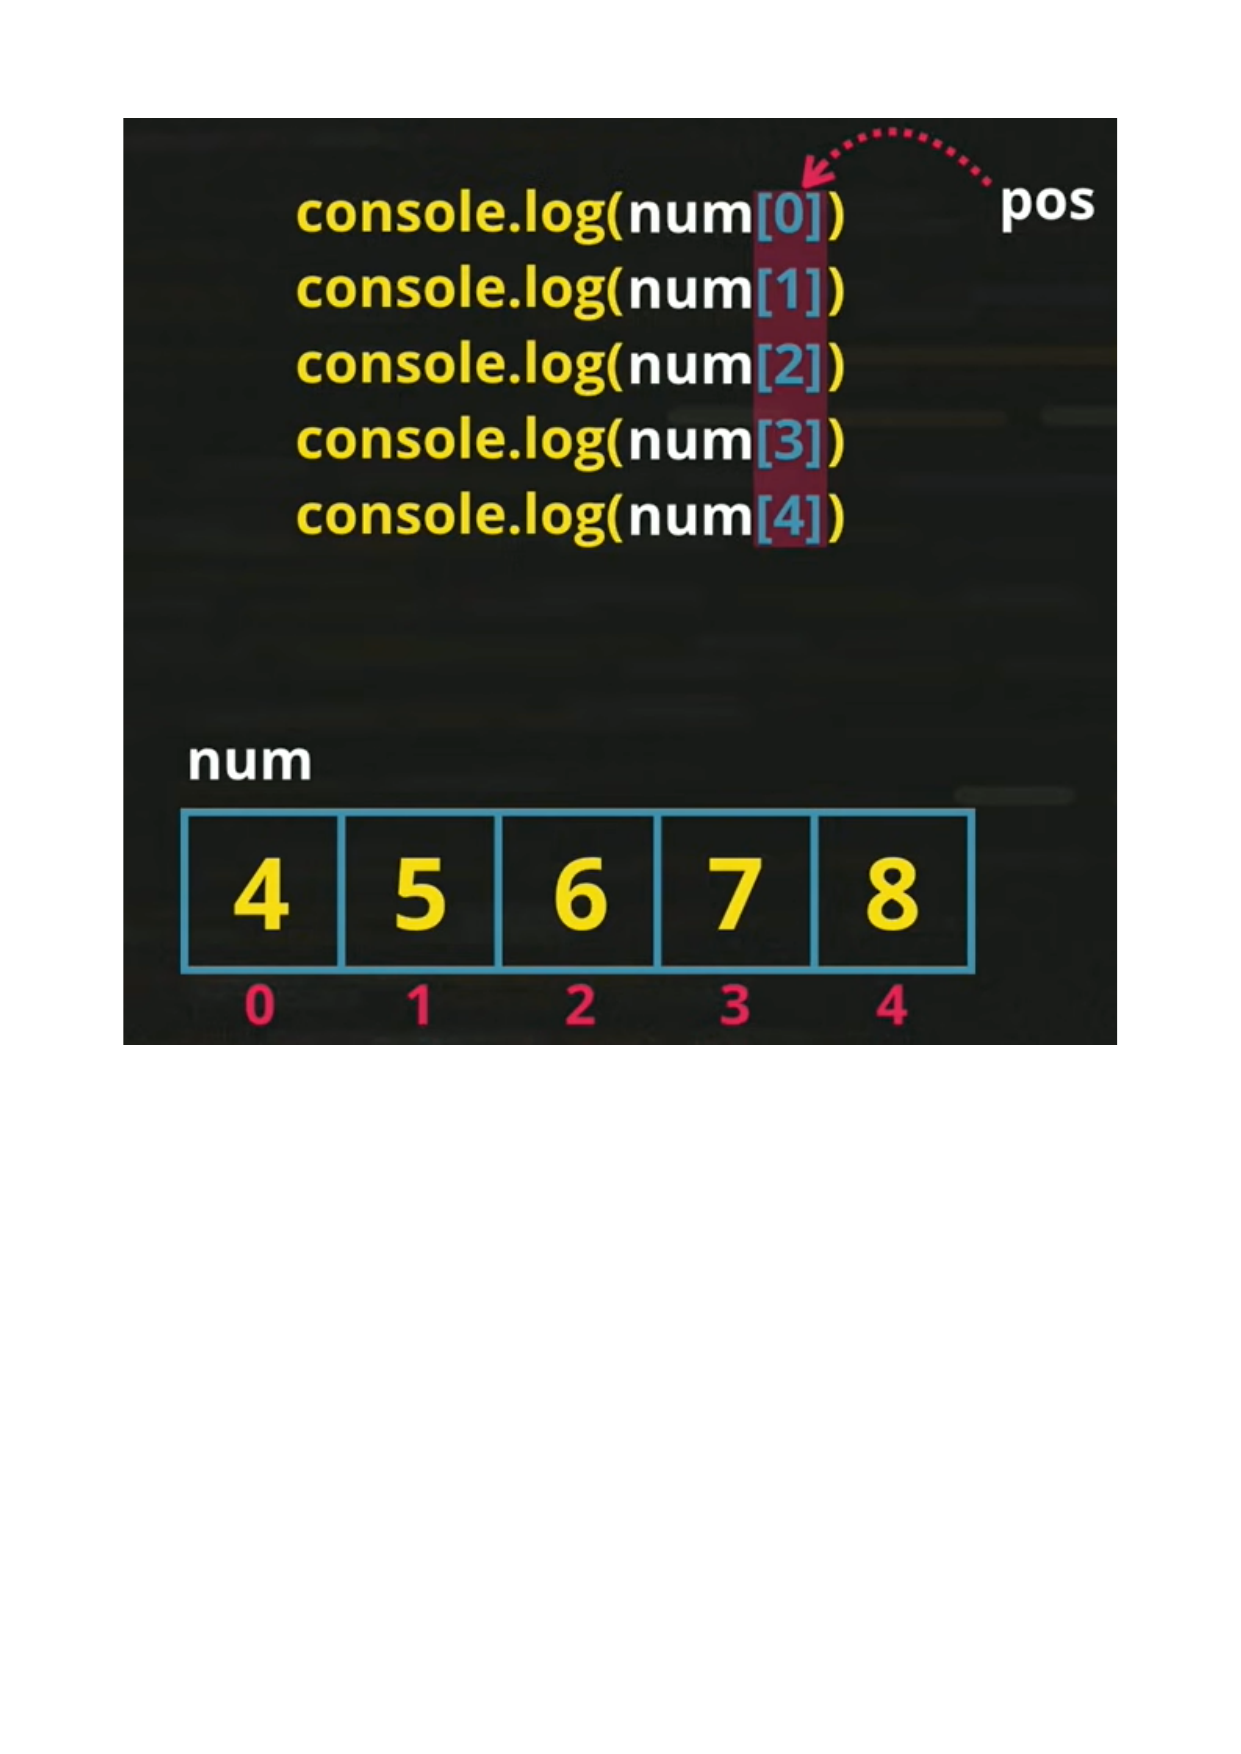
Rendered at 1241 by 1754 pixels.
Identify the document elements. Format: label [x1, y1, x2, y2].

picture [123, 118, 1118, 1045]
